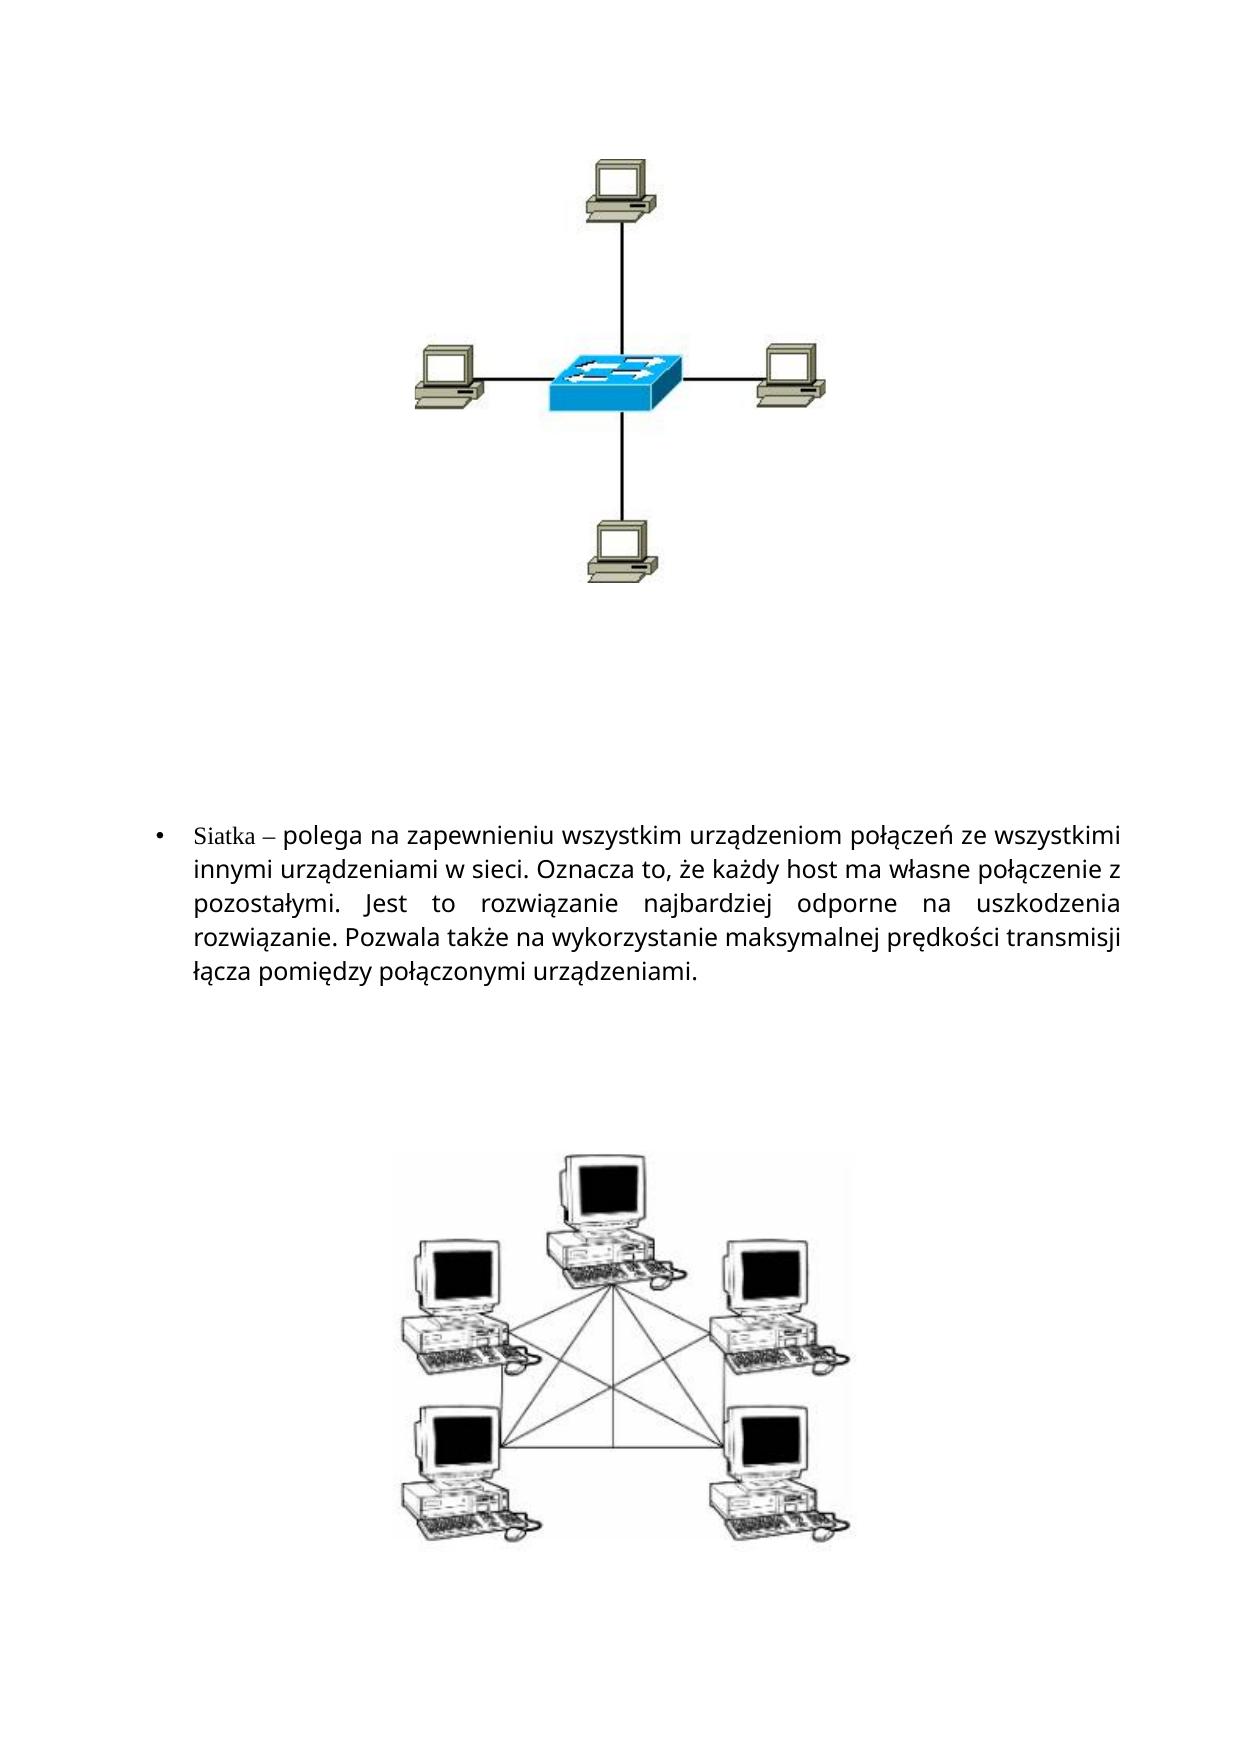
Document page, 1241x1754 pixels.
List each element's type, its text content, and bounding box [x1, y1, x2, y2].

picture [414, 159, 826, 583]
picture [356, 1139, 888, 1574]
list Siatka – polega na zapewnieniu wszystkim urządzeniom połączeń ze wszystkimi innymi urządzeniami w sieci. Oznacza to, że każdy host ma własne połączenie z pozostałymi. Jest to rozwiązanie najbardziej odporne na uszkodzenia rozwiązanie. Pozwala także na wykorzystanie maksymalnej prędkości transmisji łącza pomiędzy połączonymi urządzeniami. [156, 818, 1122, 988]
